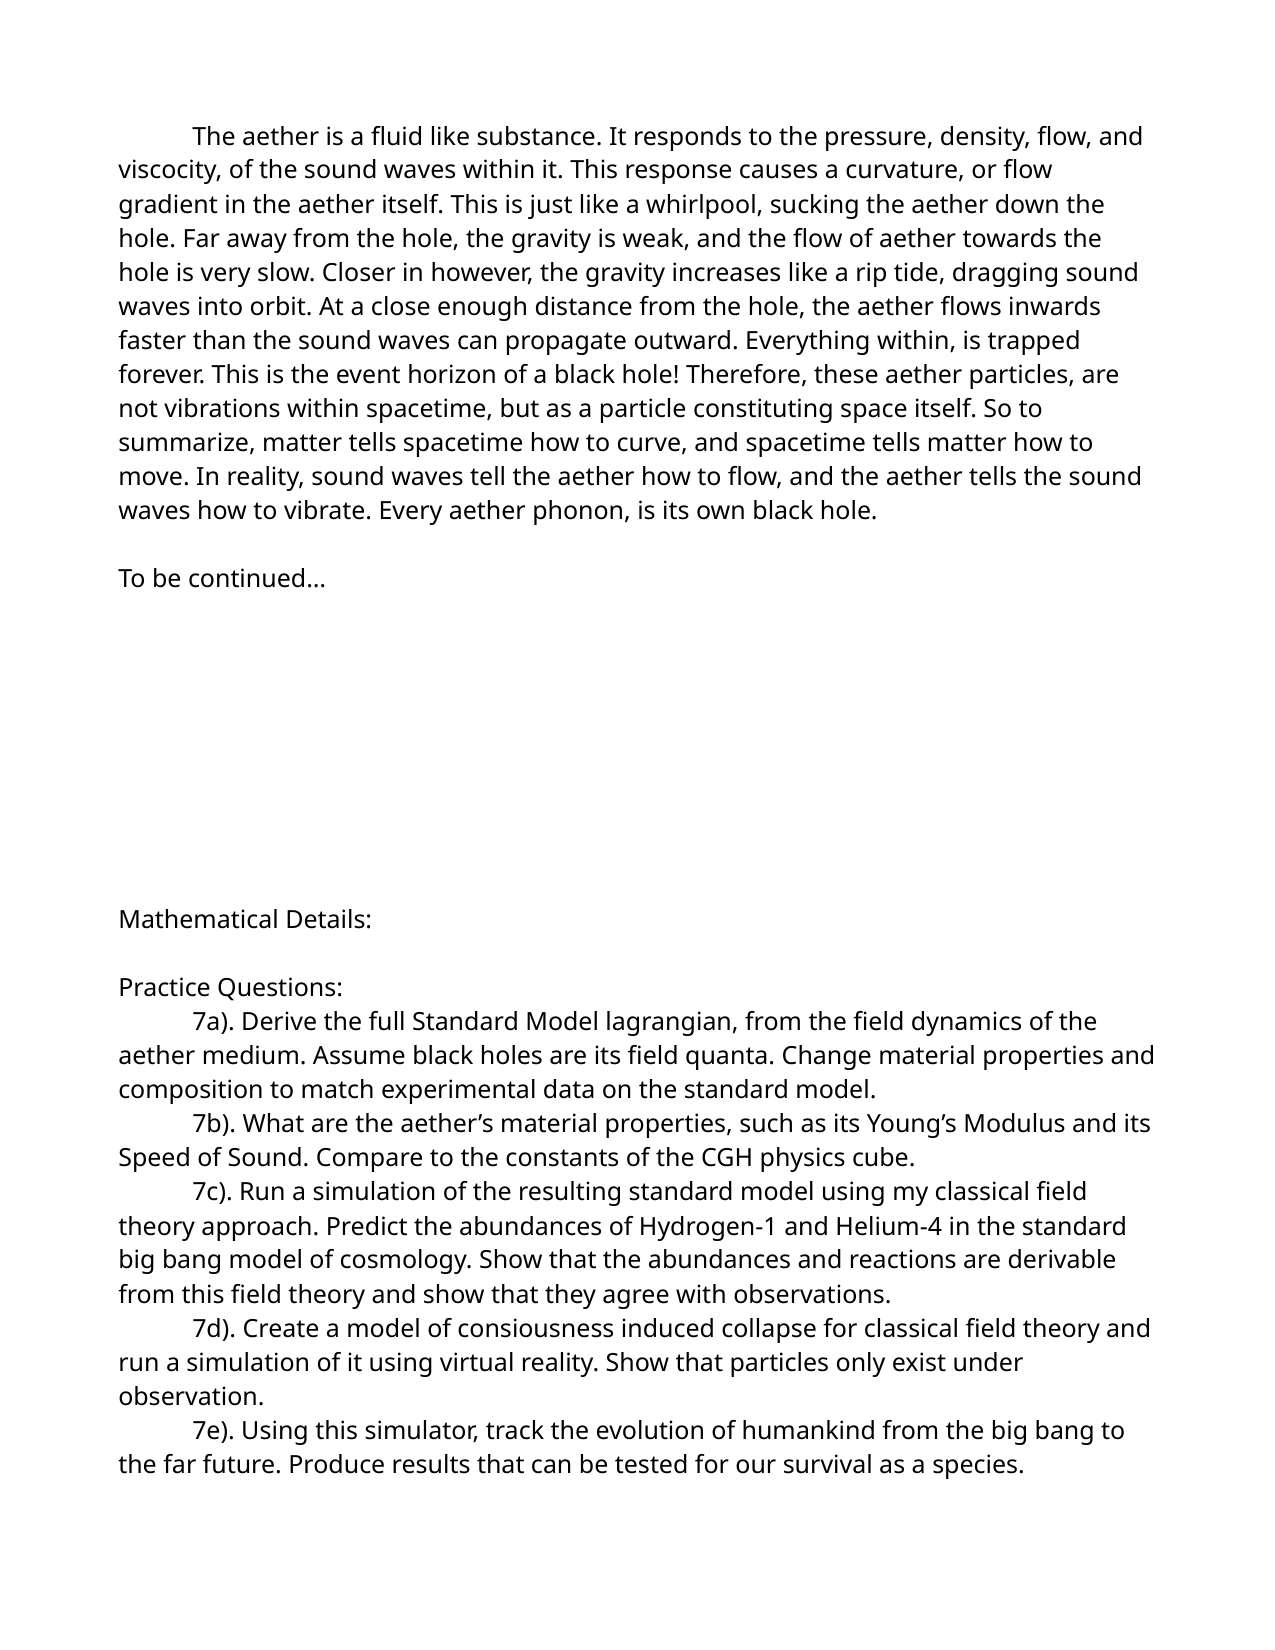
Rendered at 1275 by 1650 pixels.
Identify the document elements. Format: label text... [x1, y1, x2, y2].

text The aether is a fluid like substance. It responds to the pressure, density, flow, and viscocity, of the sound waves within it. This response causes a curvature, or flow gradient in the aether itself. This is just like a whirlpool, sucking the aether down the hole. Far away from the hole, the gravity is weak, and the flow of aether towards the hole is very slow. Closer in however, the gravity increases like a rip tide, dragging sound waves into orbit. At a close enough distance from the hole, the aether flows inwards faster than the sound waves can propagate outward. Everything within, is trapped forever. This is the event horizon of a black hole! Therefore, these aether particles, are not vibrations within spacetime, but as a particle constituting space itself. So to summarize, matter tells spacetime how to curve, and spacetime tells matter how to move. In reality, sound waves tell the aether how to flow, and the aether tells the sound waves how to vibrate. Every aether phonon, is its own black hole. [118, 118, 1157, 527]
text 7b). What are the aether’s material properties, such as its Young’s Modulus and its Speed of Sound. Compare to the constants of the CGH physics cube. [118, 1106, 1157, 1174]
text 7a). Derive the full Standard Model lagrangian, from the field dynamics of the aether medium. Assume black holes are its field quanta. Change material properties and composition to match experimental data on the standard model. [118, 1004, 1157, 1106]
text 7d). Create a model of consiousness induced collapse for classical field theory and run a simulation of it using virtual reality. Show that particles only exist under observation. [118, 1310, 1157, 1412]
text Practice Questions: [118, 970, 1157, 1004]
text To be continued… [118, 561, 1157, 595]
text 7c). Run a simulation of the resulting standard model using my classical field theory approach. Predict the abundances of Hydrogen-1 and Helium-4 in the standard big bang model of cosmology. Show that the abundances and reactions are derivable from this field theory and show that they agree with observations. [118, 1174, 1157, 1310]
text 7e). Using this simulator, track the evolution of humankind from the big bang to the far future. Produce results that can be tested for our survival as a species. [118, 1412, 1157, 1481]
text Mathematical Details: [118, 902, 1157, 936]
